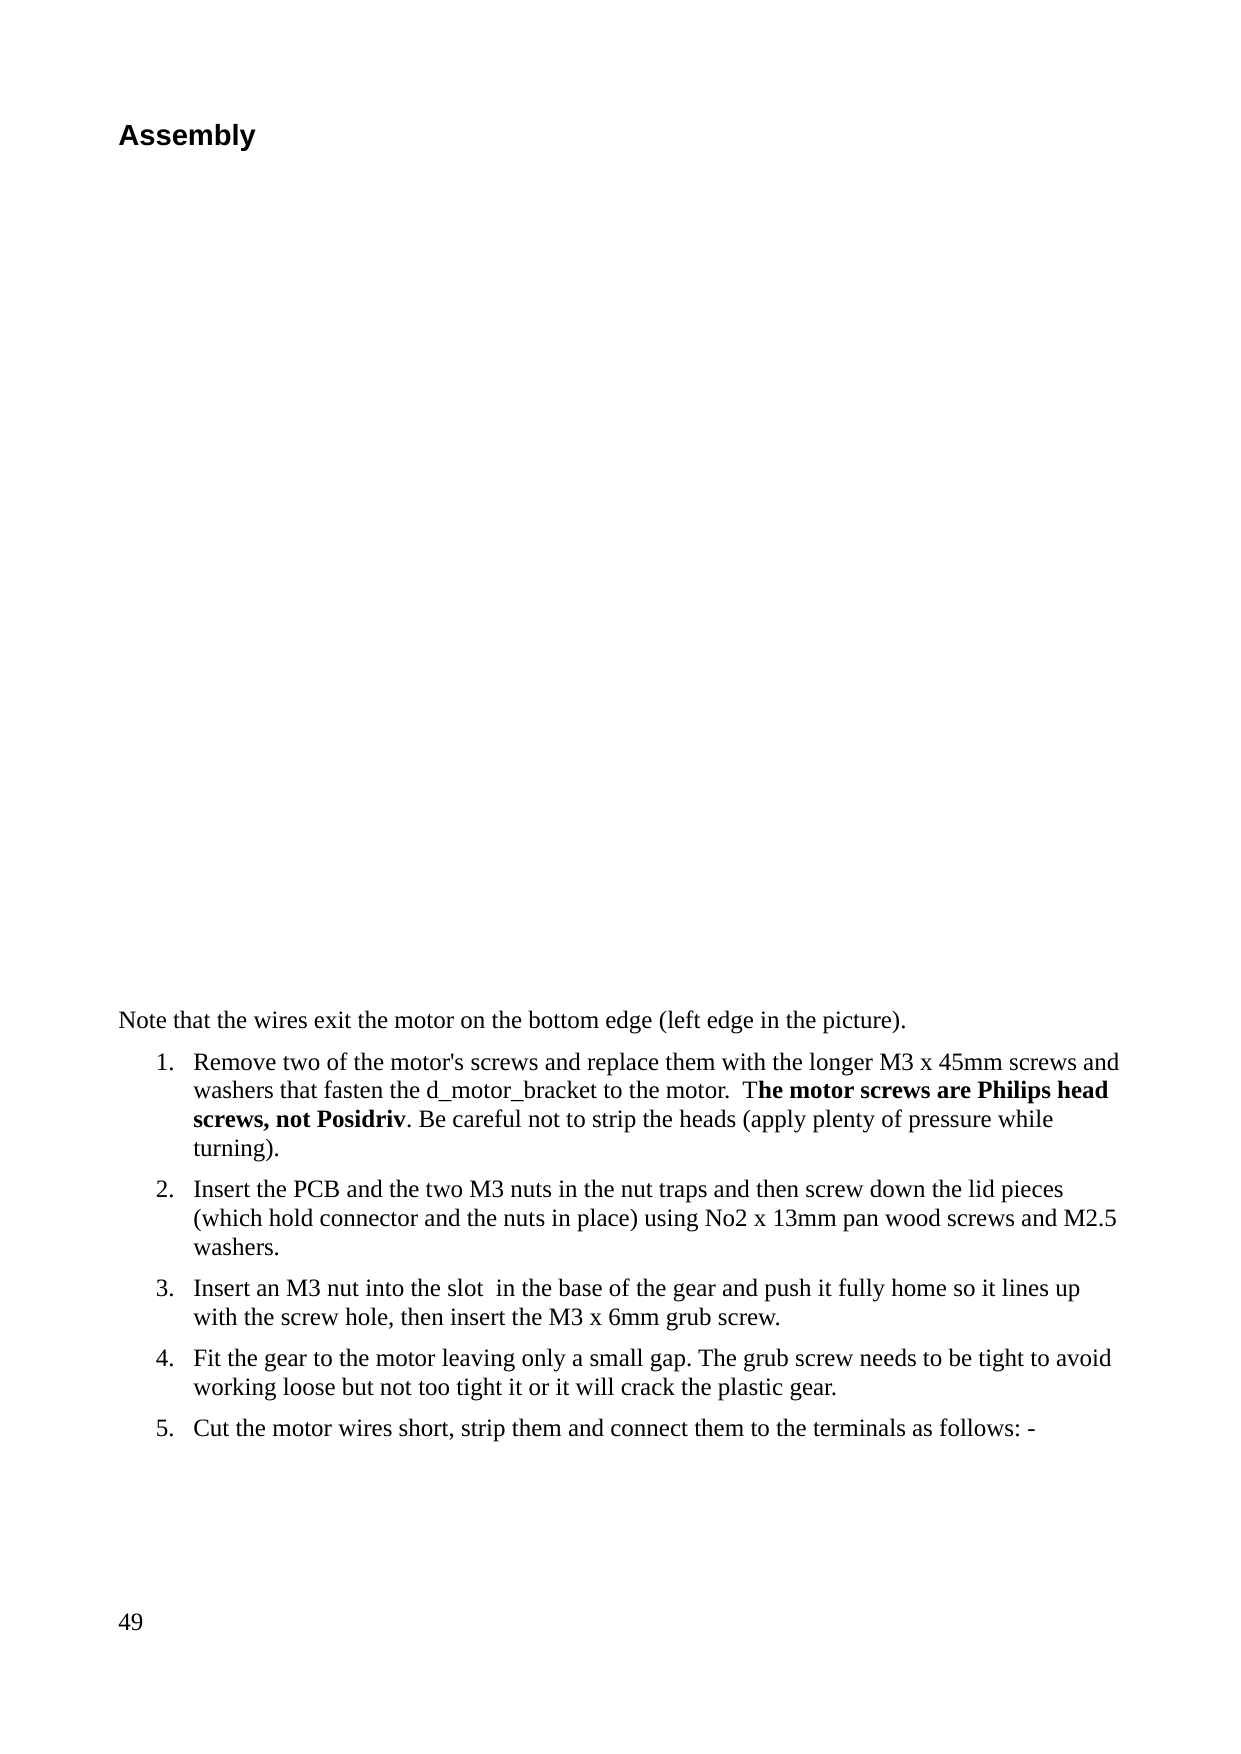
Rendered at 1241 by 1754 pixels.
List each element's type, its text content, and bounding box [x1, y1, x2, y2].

list Insert an M3 nut into the slot in the base of the gear and push it fully home so it lines up with the screw hole, then insert the M3 x 6mm grub screw. [156, 1273, 1122, 1330]
subtitle Assembly [118, 118, 1122, 152]
list Insert the PCB and the two M3 nuts in the nut traps and then screw down the lid pieces (which hold connector and the nuts in place) using No2 x 13mm pan wood screws and M2.5 washers. [156, 1174, 1122, 1260]
text Note that the wires exit the motor on the bottom edge (left edge in the picture). [118, 164, 1122, 1034]
list Remove two of the motor's screws and replace them with the longer M3 x 45mm screws and washers that fasten the d_motor_bracket to the motor. The motor screws are Philips head screws, not Posidriv. Be careful not to strip the heads (apply plenty of pressure while turning). [156, 1047, 1122, 1162]
list Fit the gear to the motor leaving only a small gap. The grub screw needs to be tight to avoid working loose but not too tight it or it will crack the plastic gear. [156, 1343, 1122, 1400]
list Cut the motor wires short, strip them and connect them to the terminals as follows: - [156, 1413, 1122, 1442]
